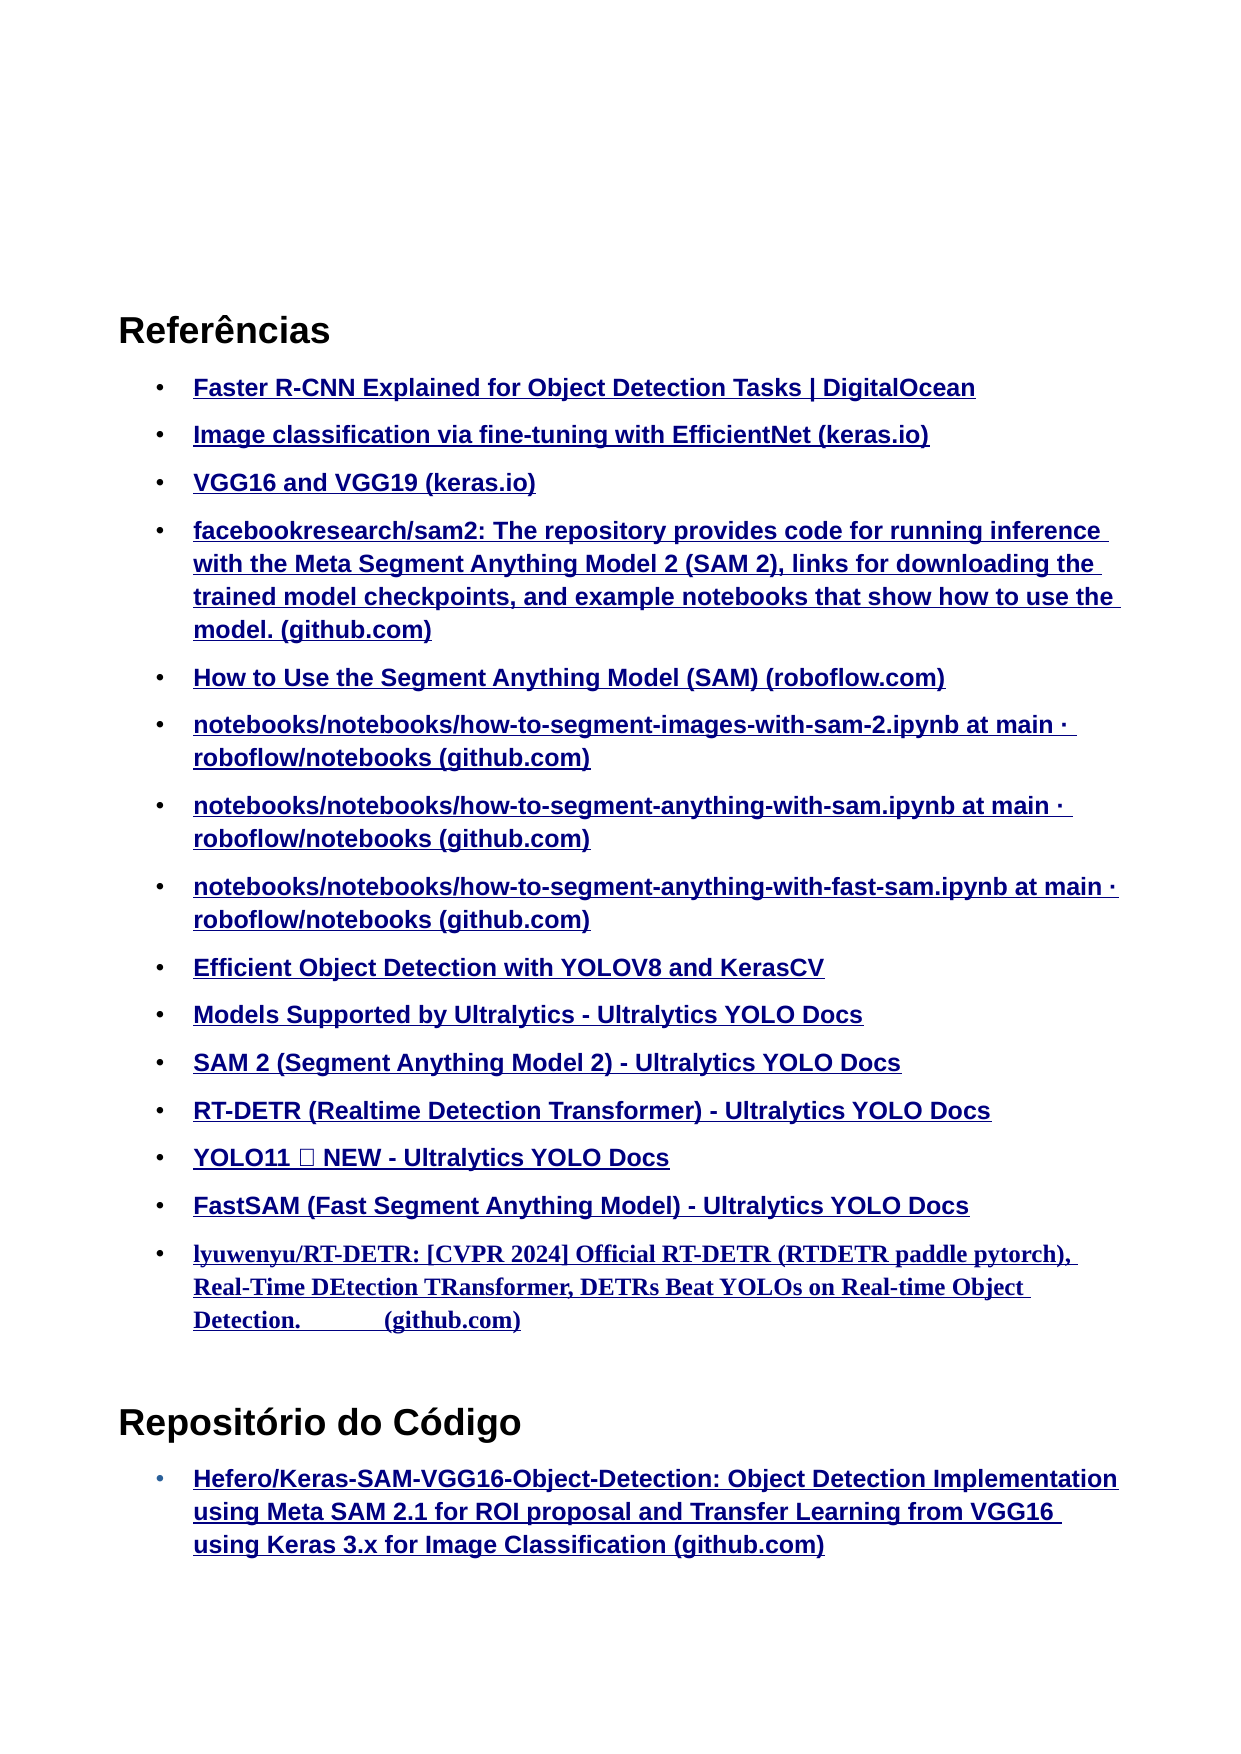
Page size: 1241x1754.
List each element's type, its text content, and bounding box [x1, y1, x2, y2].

list FastSAM (Fast Segment Anything Model) - Ultralytics YOLO Docs [156, 1191, 1122, 1220]
list RT-DETR (Realtime Detection Transformer) - Ultralytics YOLO Docs [156, 1096, 1122, 1124]
list Image classification via fine-tuning with EfficientNet (keras.io) [156, 420, 1122, 449]
text Referências [118, 308, 1122, 352]
list lyuwenyu/RT-DETR: [CVPR 2024] Official RT-DETR (RTDETR paddle pytorch), Real-Time DEtection TRansformer, DETRs Beat YOLOs on Real-time Object Detection. 🔥 🔥 🔥 (github.com) [156, 1239, 1122, 1333]
text Repositório do Código [118, 1400, 1122, 1443]
list notebooks/notebooks/how-to-segment-images-with-sam-2.ipynb at main · roboflow/notebooks (github.com) [156, 710, 1122, 772]
list facebookresearch/sam2: The repository provides code for running inference with the Meta Segment Anything Model 2 (SAM 2), links for downloading the trained model checkpoints, and example notebooks that show how to use the model. (github.com) [156, 516, 1122, 644]
list Efficient Object Detection with YOLOV8 and KerasCV [156, 952, 1122, 981]
list How to Use the Segment Anything Model (SAM) (roboflow.com) [156, 663, 1122, 691]
list notebooks/notebooks/how-to-segment-anything-with-fast-sam.ipynb at main · roboflow/notebooks (github.com) [156, 872, 1122, 934]
list SAM 2 (Segment Anything Model 2) - Ultralytics YOLO Docs [156, 1048, 1122, 1077]
list Models Supported by Ultralytics - Ultralytics YOLO Docs [156, 1000, 1122, 1029]
list Faster R-CNN Explained for Object Detection Tasks | DigitalOcean [156, 373, 1122, 402]
list Hefero/Keras-SAM-VGG16-Object-Detection: Object Detection Implementation using Meta SAM 2.1 for ROI proposal and Transfer Learning from VGG16 using Keras 3.x for Image Classification (github.com) [156, 1464, 1122, 1559]
list notebooks/notebooks/how-to-segment-anything-with-sam.ipynb at main · roboflow/notebooks (github.com) [156, 791, 1122, 853]
list YOLO11 🚀 NEW - Ultralytics YOLO Docs [156, 1143, 1122, 1172]
list VGG16 and VGG19 (keras.io) [156, 468, 1122, 497]
